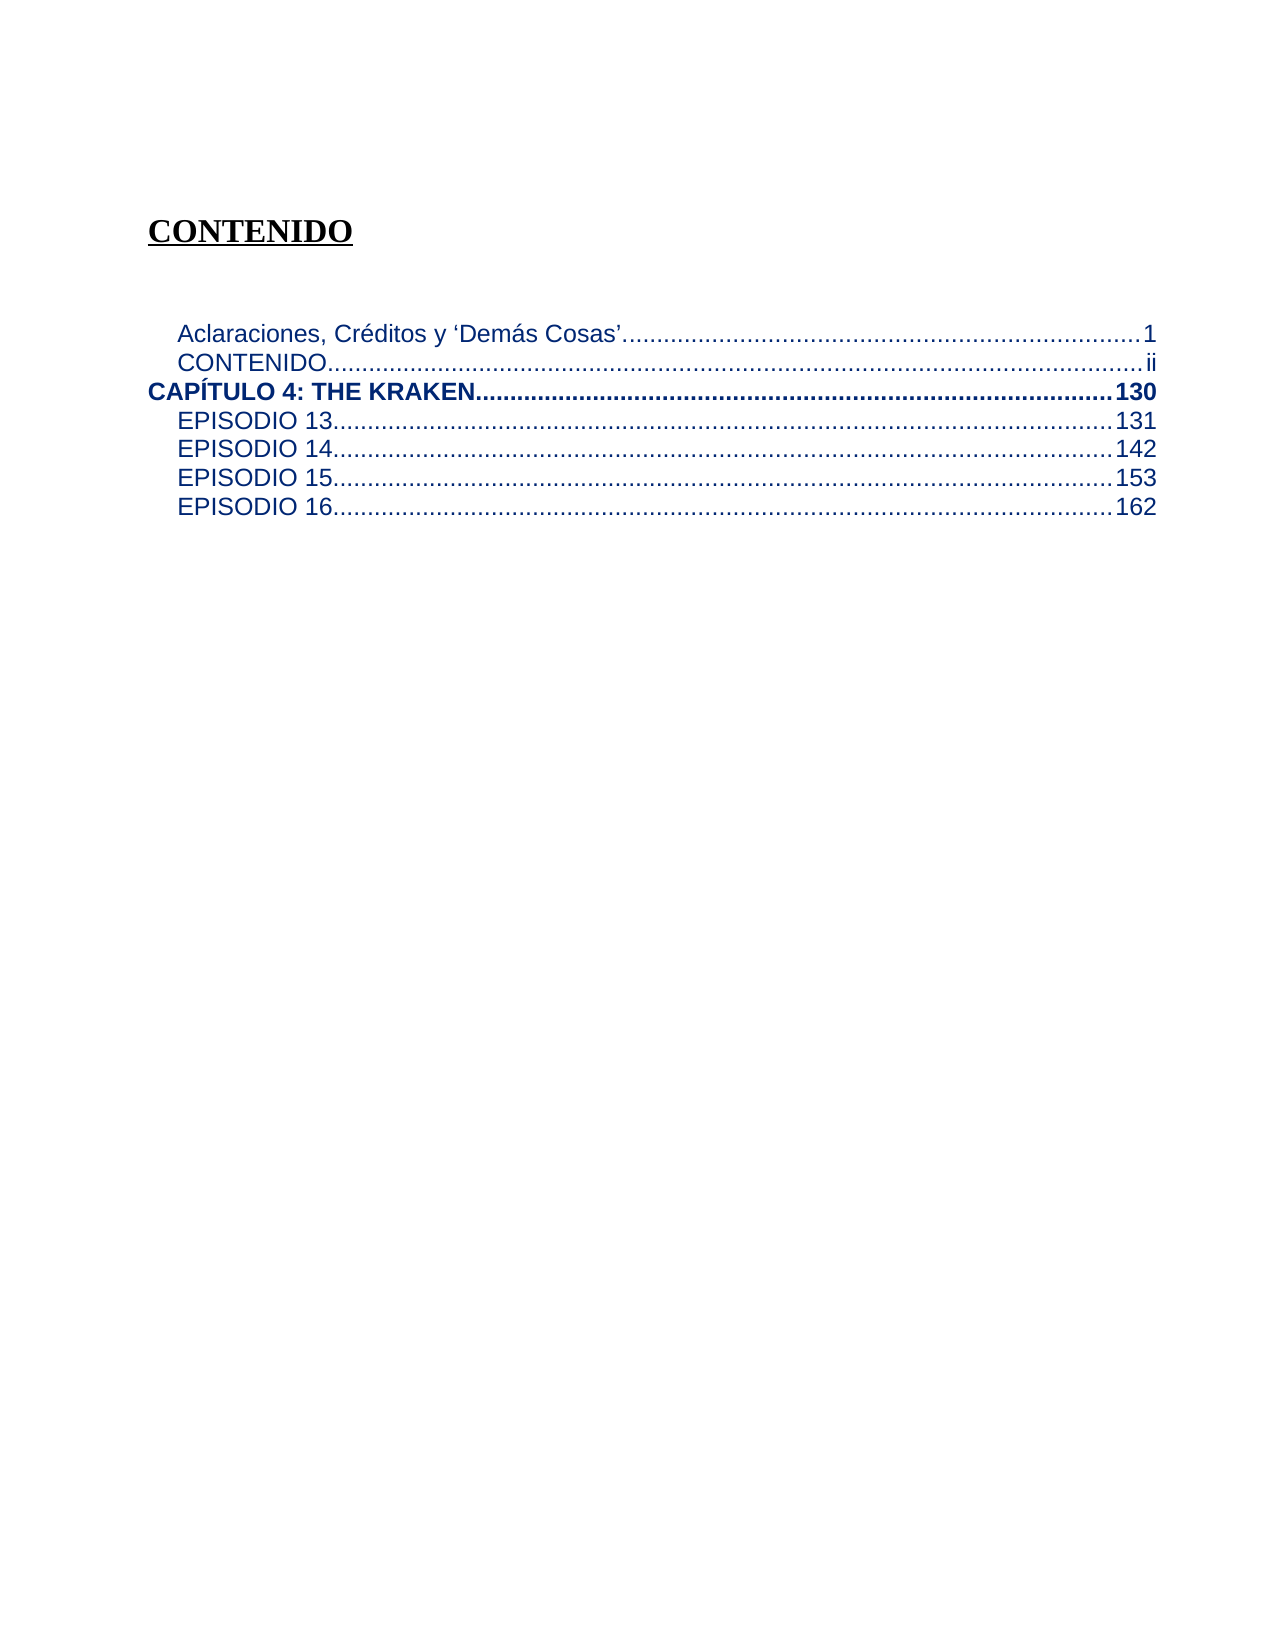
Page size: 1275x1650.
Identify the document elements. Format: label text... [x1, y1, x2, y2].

text EPISODIO 16 162 [177, 492, 1157, 521]
text EPISODIO 13 131 [177, 406, 1157, 434]
subtitle CONTENIDO [148, 211, 1157, 249]
text CAPÍTULO 4: THE KRAKEN 130 [148, 377, 1157, 406]
text EPISODIO 15 153 [177, 463, 1157, 492]
text EPISODIO 14 142 [177, 434, 1157, 463]
text CONTENIDO ii [177, 348, 1157, 377]
text Aclaraciones, Créditos y ‘Demás Cosas’. 1 [177, 319, 1157, 348]
